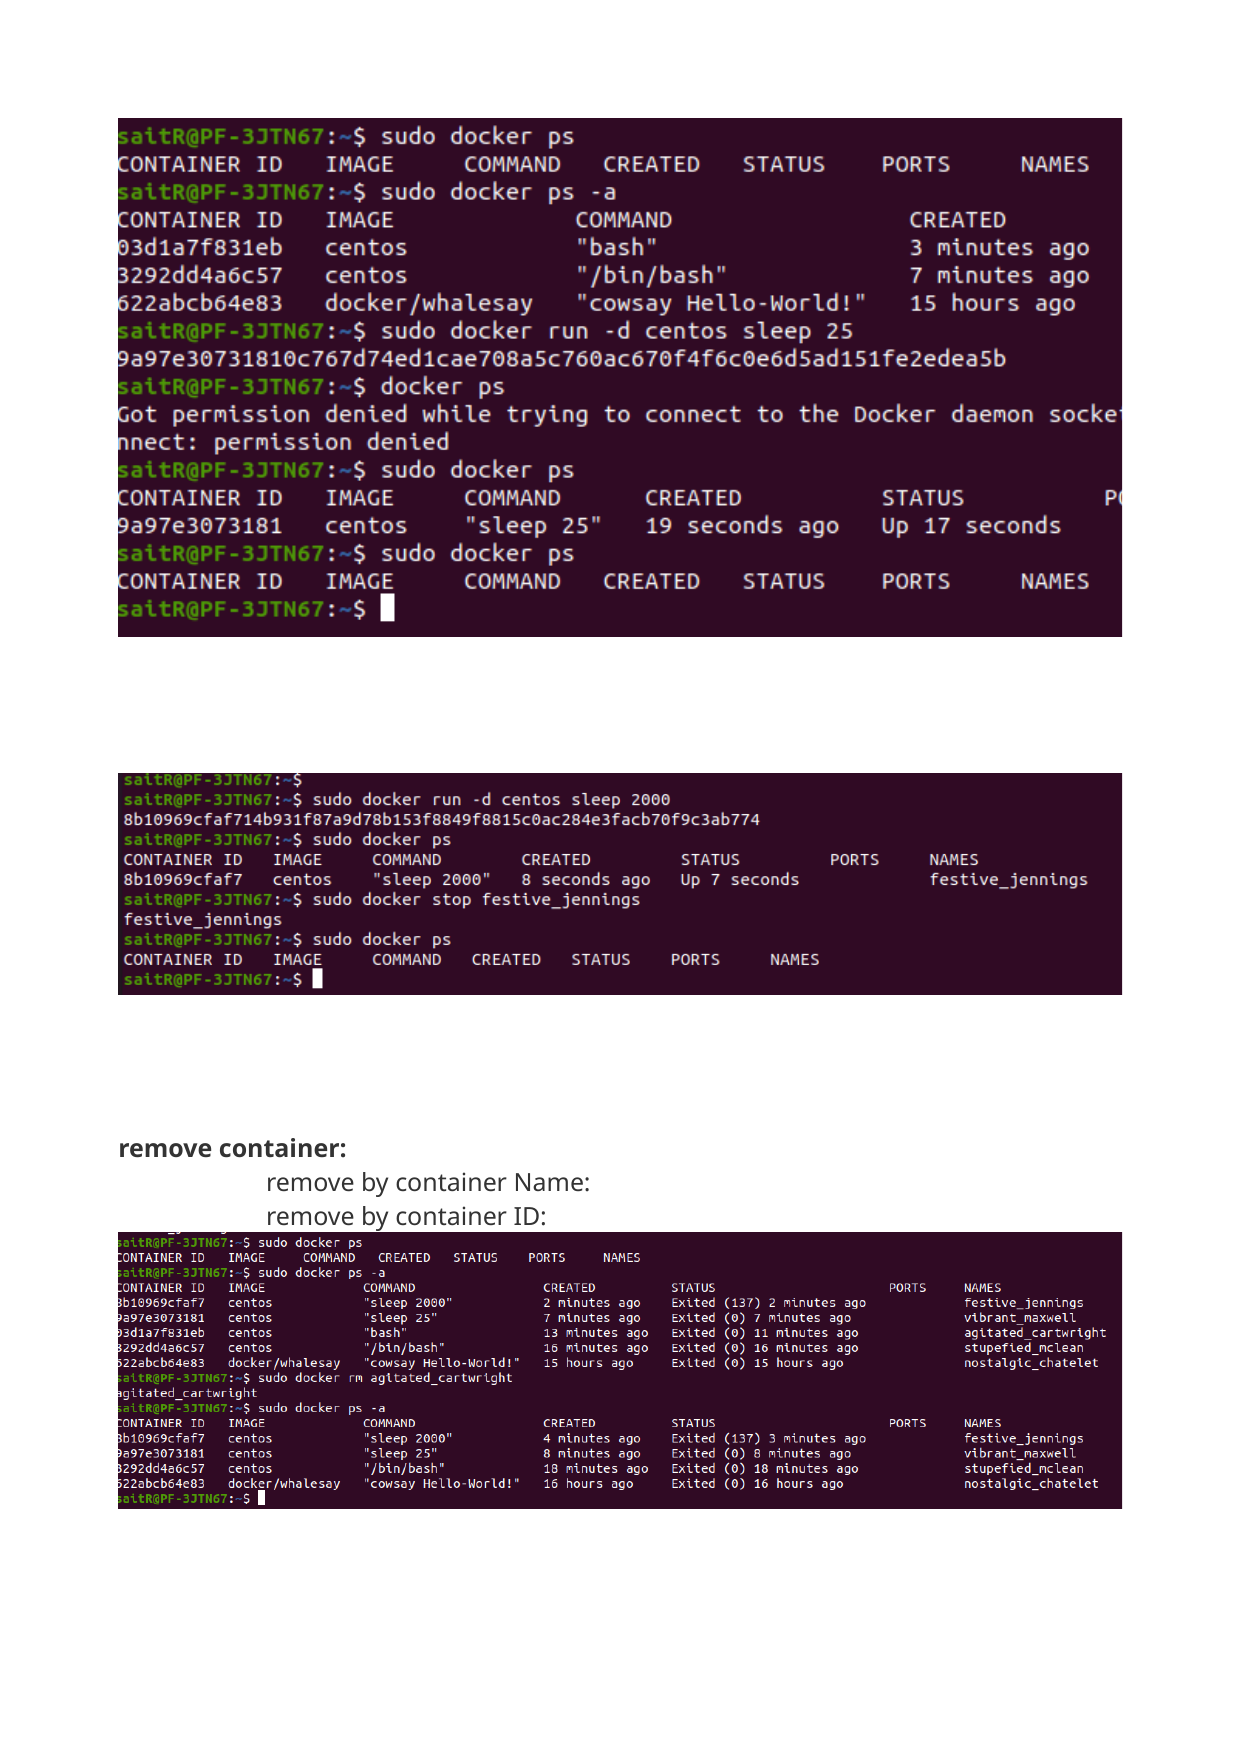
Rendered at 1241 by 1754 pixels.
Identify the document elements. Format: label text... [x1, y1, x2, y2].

text remove container: [118, 1130, 1122, 1164]
picture [118, 773, 1123, 995]
text remove by container ID: [118, 1198, 1122, 1232]
picture [118, 118, 1123, 637]
text remove by container Name: [118, 1164, 1122, 1198]
picture [118, 1232, 1123, 1509]
